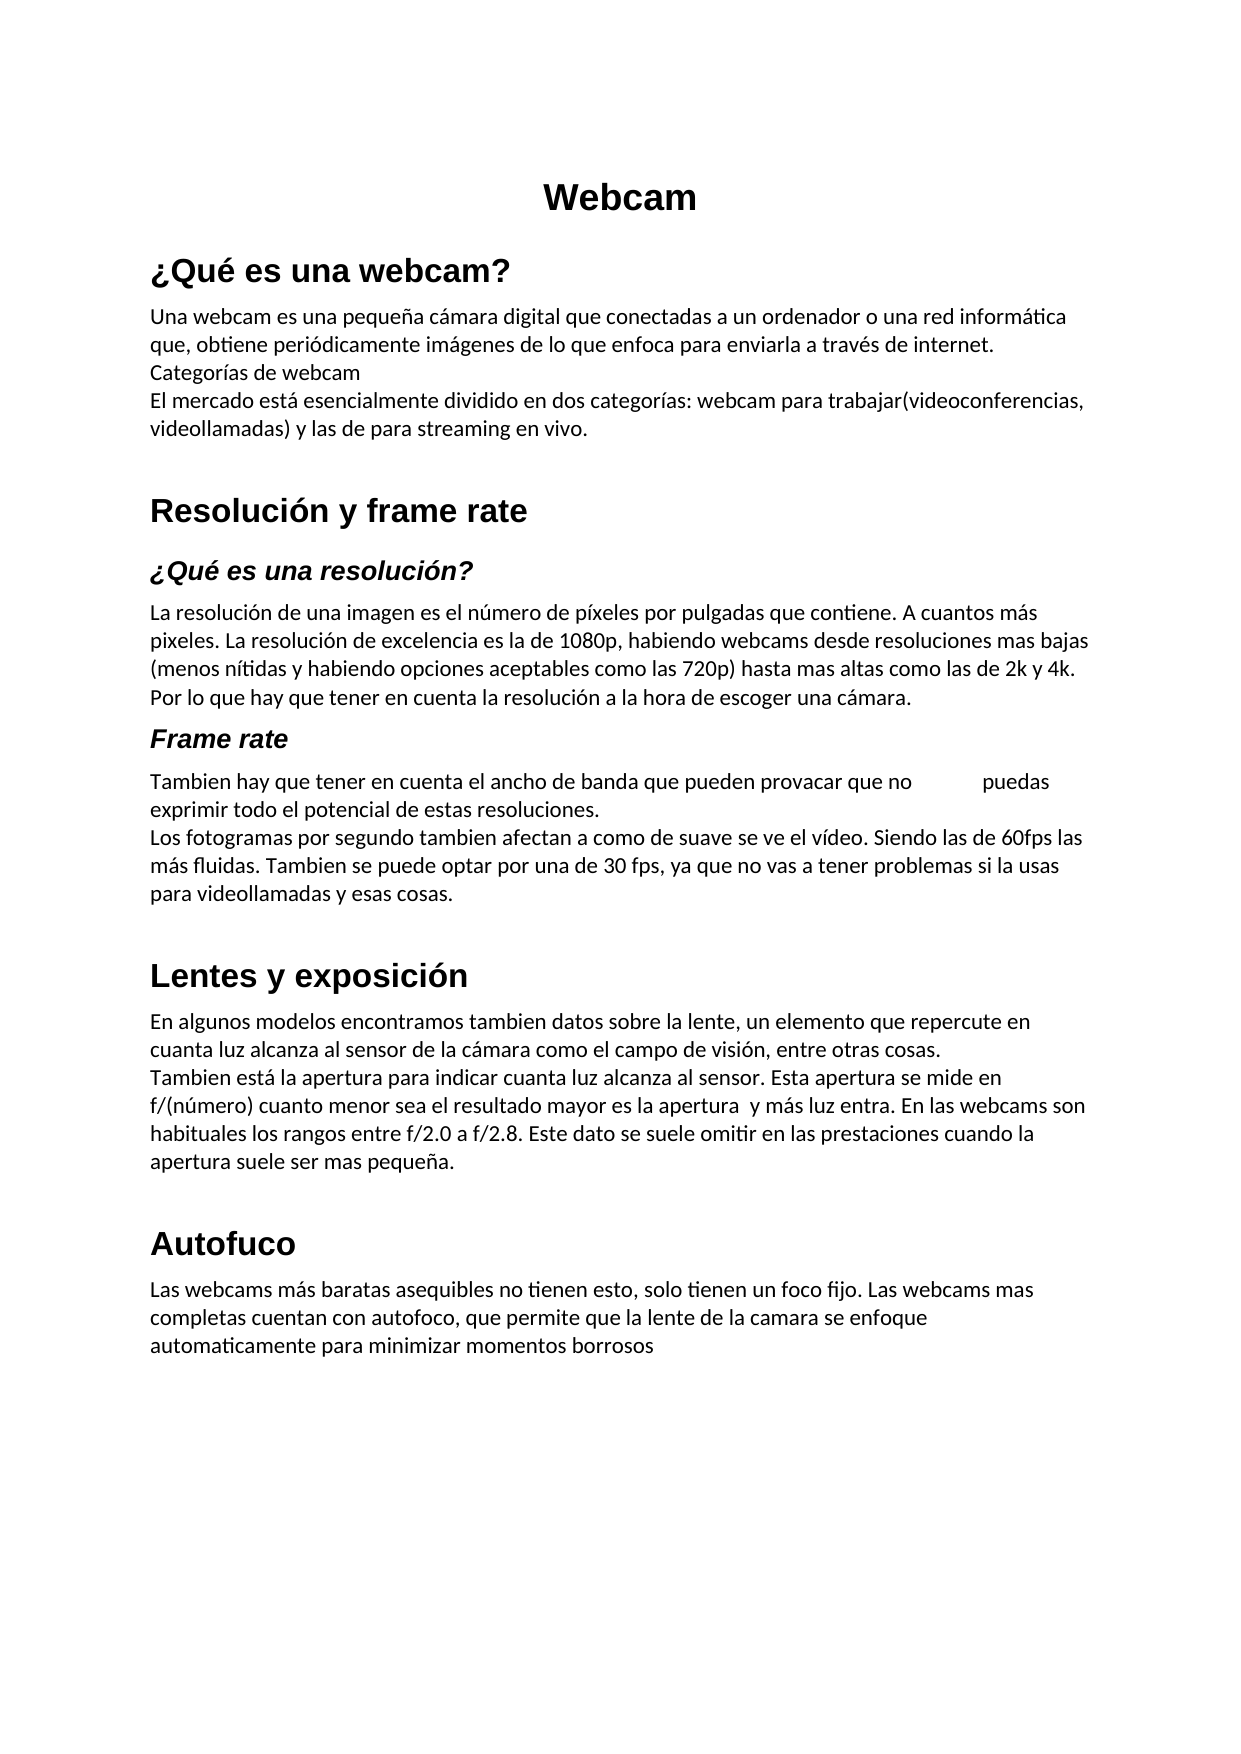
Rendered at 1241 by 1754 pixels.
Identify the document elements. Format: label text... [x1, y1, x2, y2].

text Tambien está la apertura para indicar cuanta luz alcanza al sensor. Esta apertura se mide en f/(número) cuanto menor sea el resultado mayor es la apertura y más luz entra. En las webcams son habituales los rangos entre f/2.0 a f/2.8. Este dato se suele omitir en las prestaciones cuando la apertura suele ser mas pequeña. [150, 1063, 1090, 1175]
subtitle ¿Qué es una resolución? [150, 555, 1090, 586]
subtitle Lentes y exposición [150, 956, 1090, 994]
text Los fotogramas por segundo tambien afectan a como de suave se ve el vídeo. Siendo las de 60fps las más fluidas. Tambien se puede optar por una de 30 fps, ya que no vas a tener problemas si la usas para videollamadas y esas cosas. [150, 823, 1090, 907]
text Una webcam es una pequeña cámara digital que conectadas a un ordenador o una red informática que, obtiene periódicamente imágenes de lo que enfoca para enviarla a través de internet. [150, 302, 1090, 358]
text Tambien hay que tener en cuenta el ancho de banda que pueden provacar que no puedas exprimir todo el potencial de estas resoluciones. [150, 767, 1090, 823]
subtitle Resolución y frame rate [150, 491, 1090, 530]
subtitle Frame rate [150, 723, 1090, 754]
text Categorías de webcam [150, 358, 1090, 386]
subtitle Autofuco [150, 1224, 1090, 1262]
text El mercado está esencialmente dividido en dos categorías: webcam para trabajar(videoconferencias, videollamadas) y las de para streaming en vivo. [150, 386, 1090, 442]
text En algunos modelos encontramos tambien datos sobre la lente, un elemento que repercute en cuanta luz alcanza al sensor de la cámara como el campo de visión, entre otras cosas. [150, 1007, 1090, 1063]
text Las webcams más baratas asequibles no tienen esto, solo tienen un foco fijo. Las webcams mas completas cuentan con autofoco, que permite que la lente de la camara se enfoque automaticamente para minimizar momentos borrosos [150, 1275, 1090, 1359]
text La resolución de una imagen es el número de píxeles por pulgadas que contiene. A cuantos más pixeles. La resolución de excelencia es la de 1080p, habiendo webcams desde resoluciones mas bajas (menos nítidas y habiendo opciones aceptables como las 720p) hasta mas altas como las de 2k y 4k. Por lo que hay que tener en cuenta la resolución a la hora de escoger una cámara. [150, 598, 1090, 711]
subtitle ¿Qué es una webcam? [150, 251, 1090, 290]
subtitle Webcam [150, 175, 1090, 218]
